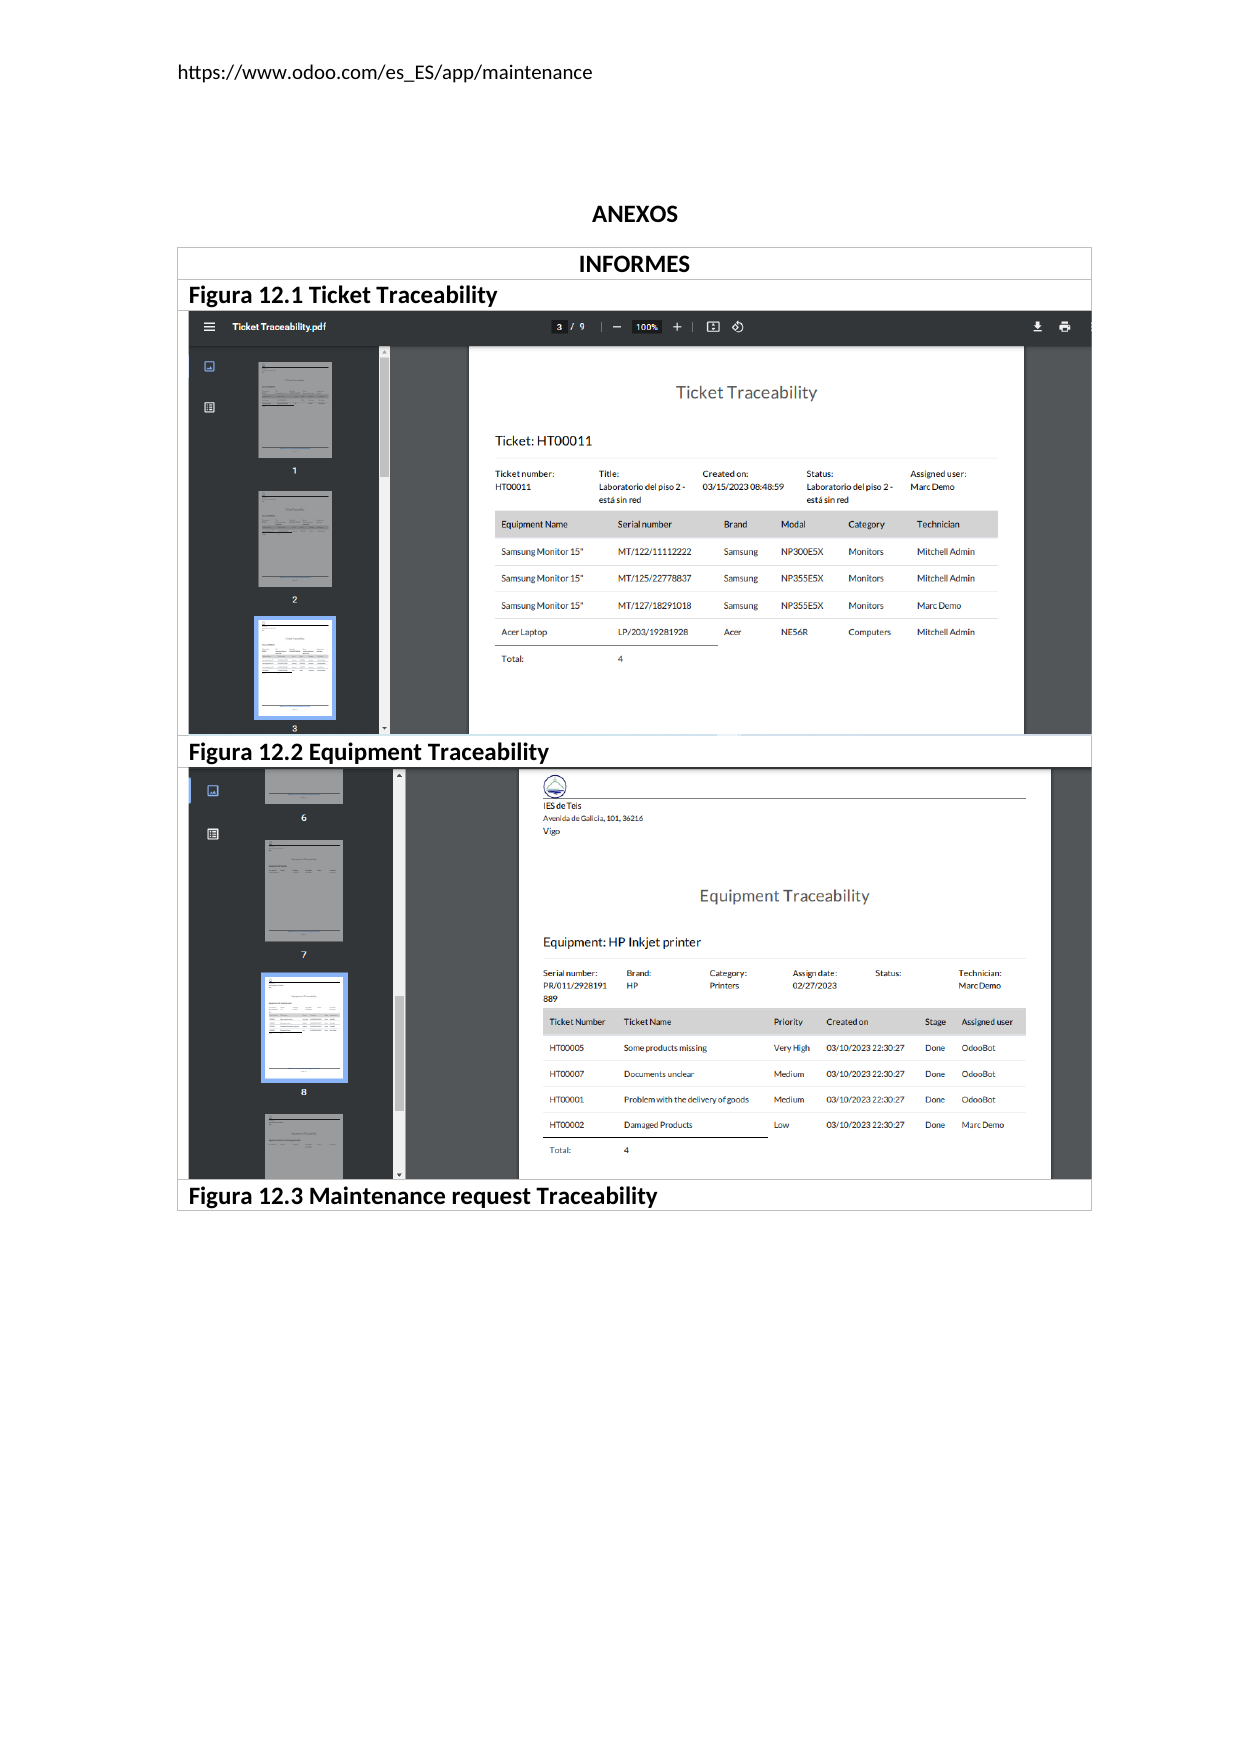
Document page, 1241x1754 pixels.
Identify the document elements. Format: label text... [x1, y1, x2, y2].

table_header INFORMES [178, 248, 1091, 278]
text ANEXOS [177, 198, 1093, 228]
table_cell [178, 768, 188, 1179]
text https://www.odoo.com/es_ES/app/maintenance [177, 59, 1093, 84]
table_cell [178, 311, 188, 735]
table_cell Figura 12.1 Ticket Traceability [178, 280, 1091, 310]
table_cell Figura 12.2 Equipment Traceability [178, 736, 1091, 767]
table_cell Figura 12.3 Maintenance request Traceability [178, 1180, 1091, 1210]
